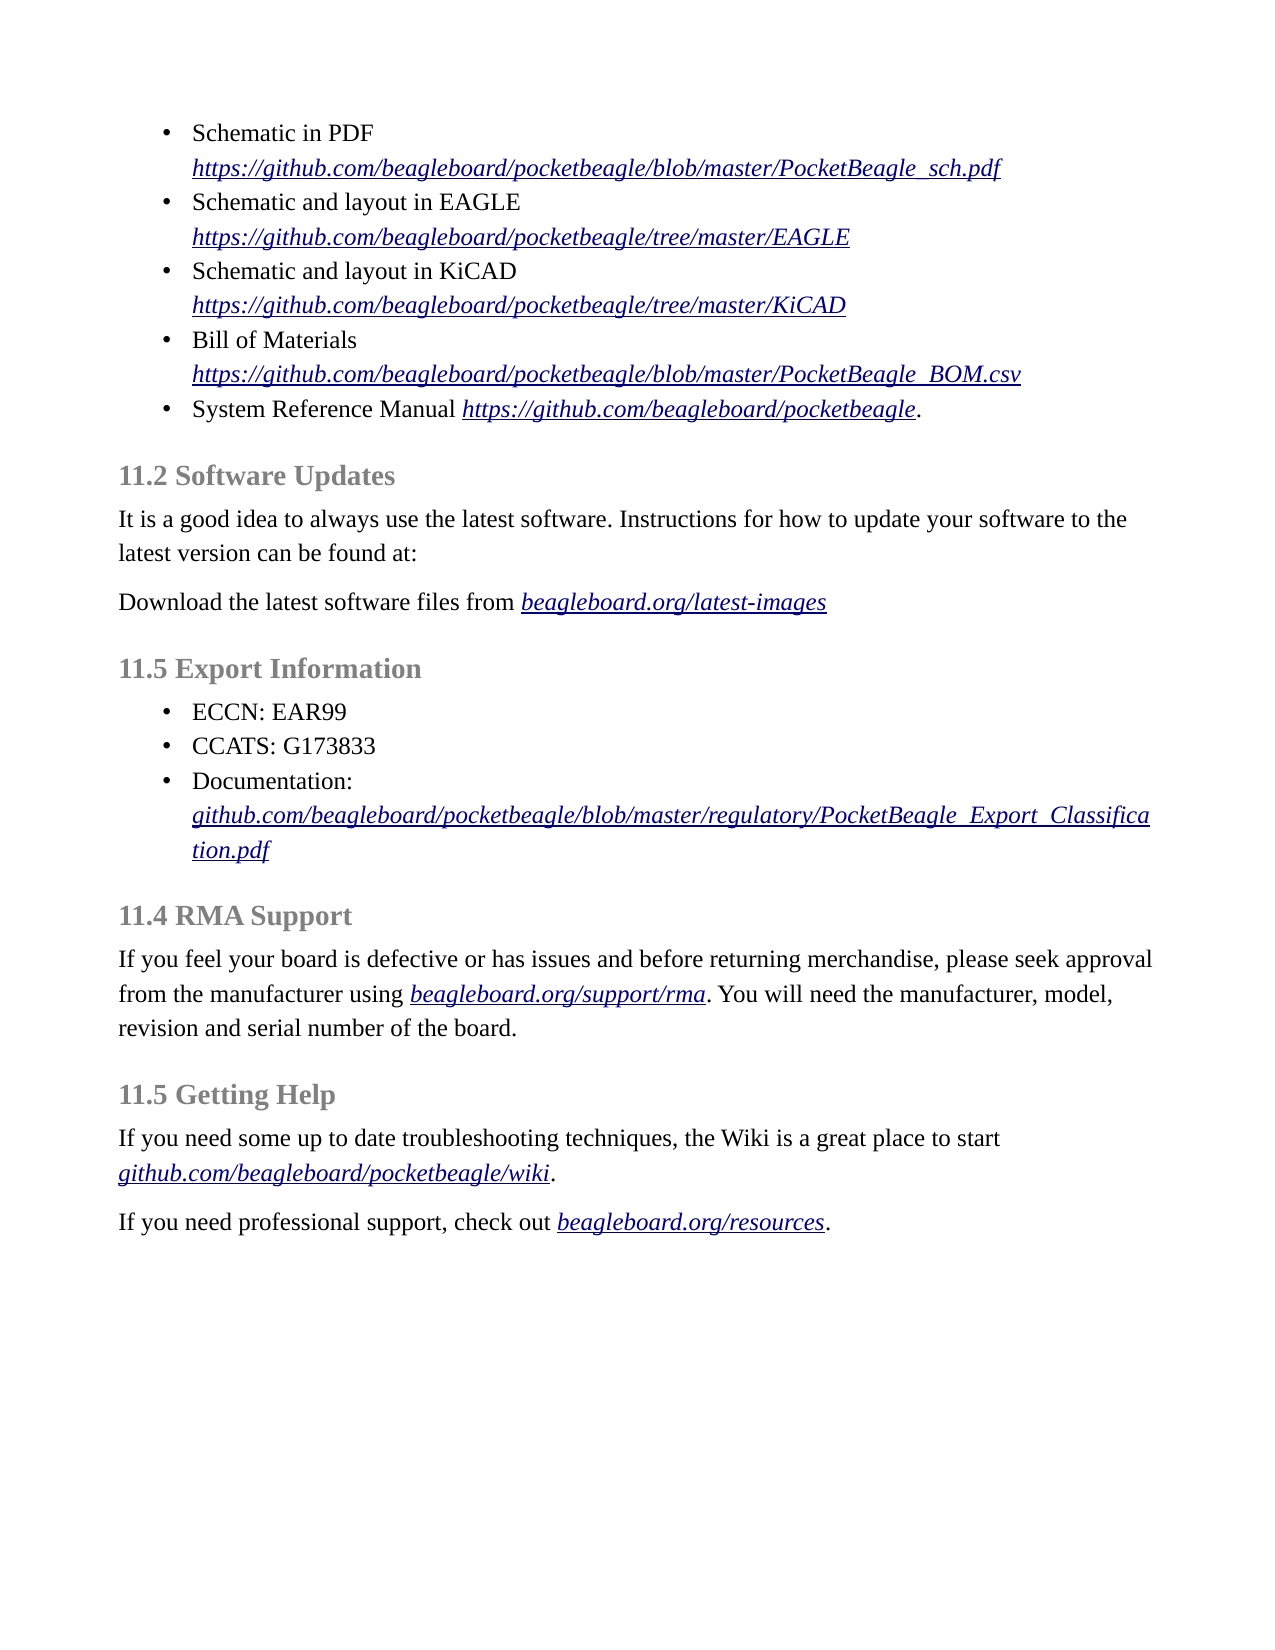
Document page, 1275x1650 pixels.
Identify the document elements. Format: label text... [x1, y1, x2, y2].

list CCATS: G173833 [162, 731, 1157, 760]
list System Reference Manual https://github.com/beagleboard/pocketbeagle. [162, 394, 1157, 423]
list Schematic and layout in KiCAD https://github.com/beagleboard/pocketbeagle/tree/master/KiCAD [162, 256, 1157, 319]
subtitle 11.4 RMA Support [118, 898, 1157, 932]
subtitle 11.5 Getting Help [118, 1077, 1157, 1111]
subtitle 11.2 Software Updates [118, 458, 1157, 491]
text If you feel your board is defective or has issues and before returning merchandise, please seek approval from the manufacturer using beagleboard.org/support/rma. You will need the manufacturer, model, revision and serial number of the board. [118, 944, 1157, 1042]
text It is a good idea to always use the latest software. Instructions for how to update your software to the latest version can be found at: [118, 504, 1157, 567]
subtitle 11.5 Export Information [118, 651, 1157, 684]
list ECCN: EAR99 [162, 697, 1157, 726]
text Download the latest software files from beagleboard.org/latest-images [118, 587, 1157, 616]
list Bill of Materials https://github.com/beagleboard/pocketbeagle/blob/master/PocketBeagle_BOM.csv [162, 325, 1157, 388]
list Schematic in PDF https://github.com/beagleboard/pocketbeagle/blob/master/PocketBeagle_sch.pdf [162, 118, 1157, 181]
text If you need some up to date troubleshooting techniques, the Wiki is a great place to start github.com/beagleboard/pocketbeagle/wiki. [118, 1123, 1157, 1186]
list Schematic and layout in EAGLE https://github.com/beagleboard/pocketbeagle/tree/master/EAGLE [162, 187, 1157, 250]
text If you need professional support, check out beagleboard.org/resources. [118, 1207, 1157, 1235]
list Documentation: github.com/beagleboard/pocketbeagle/blob/master/regulatory/PocketBeagle_Export_Classification.pdf [162, 766, 1157, 863]
